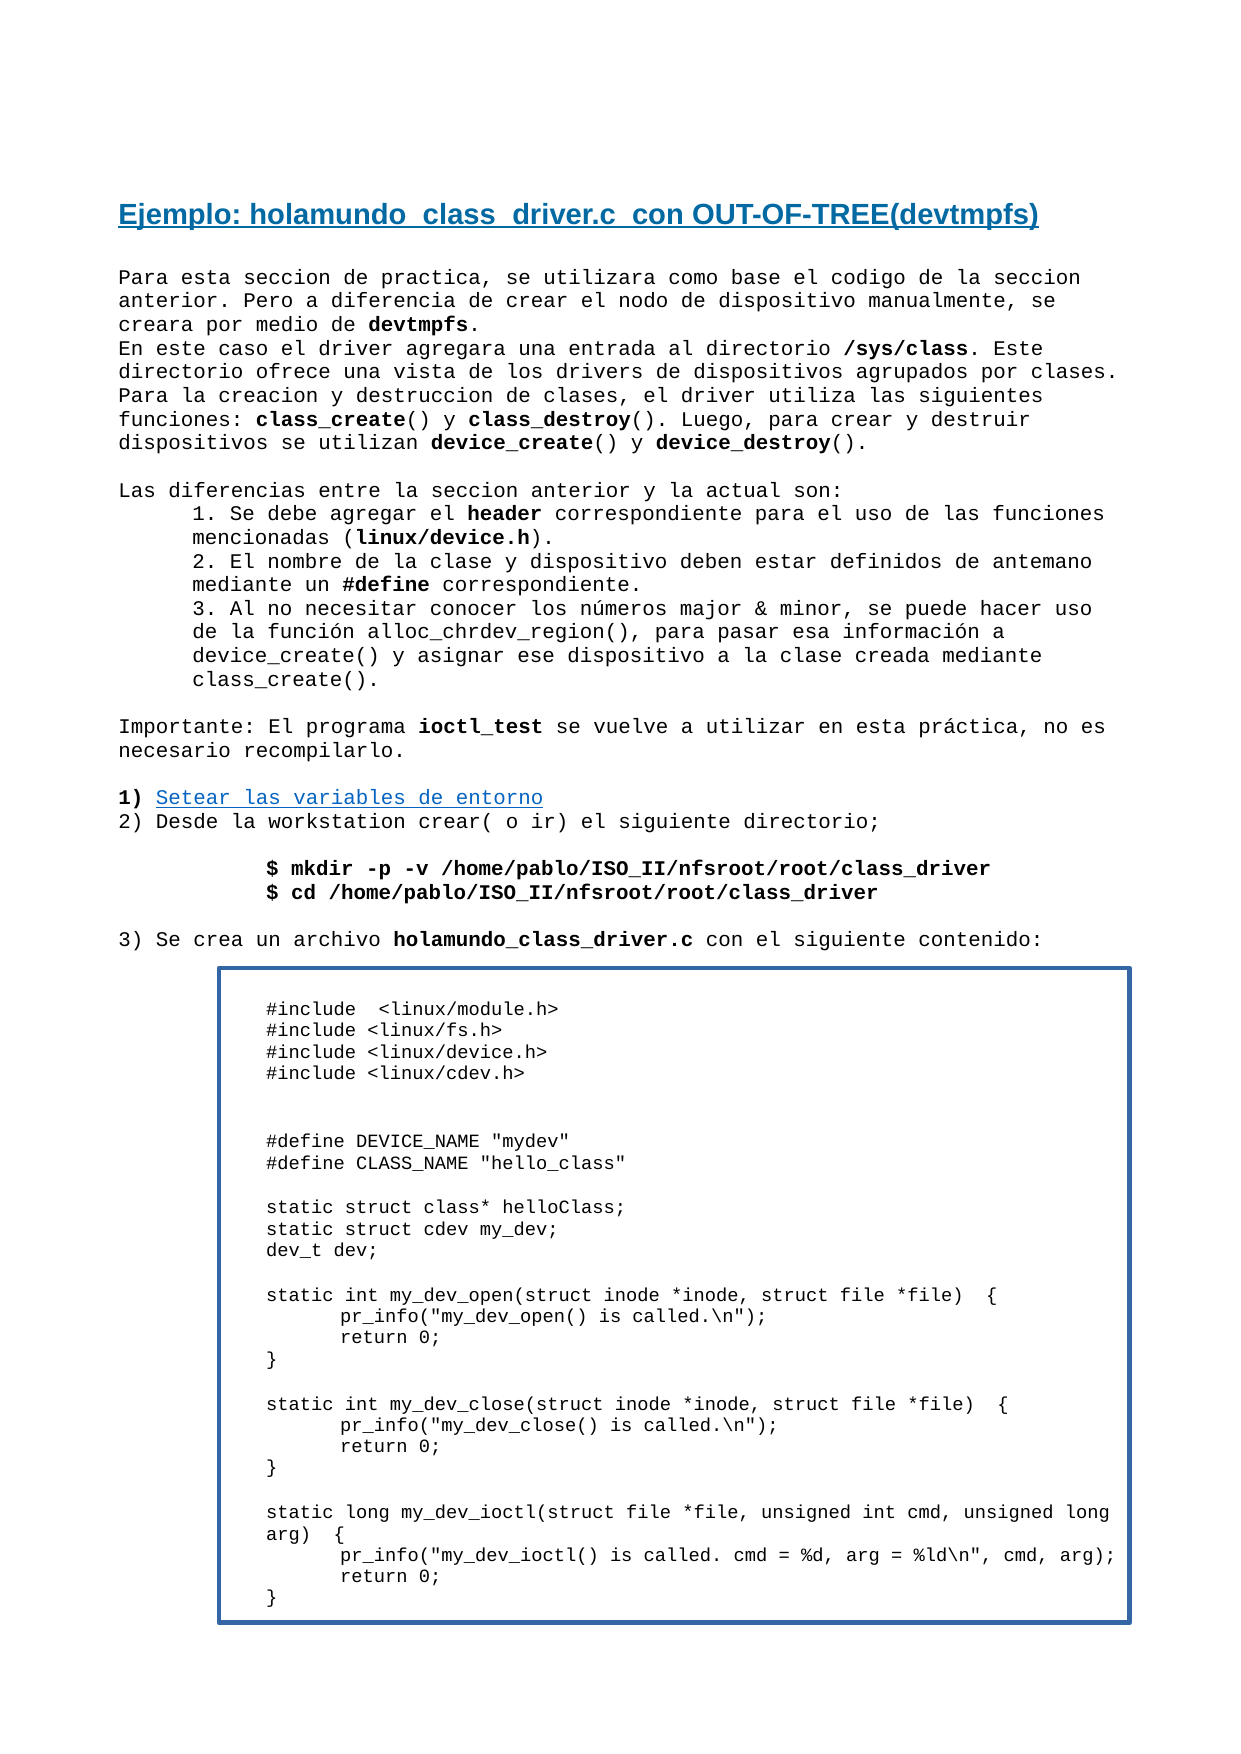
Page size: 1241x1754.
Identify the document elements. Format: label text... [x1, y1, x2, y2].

text pr_info("my_dev_ioctl() is called. cmd = %d, arg = %ld\n", cmd, arg); [266, 1546, 1122, 1567]
text 3. Al no necesitar conocer los números major & minor, se puede hacer uso de la función alloc_chrdev_region(), para pasar esa información a device_create() y asignar ese dispositivo a la clase creada mediante class_create(). [192, 598, 1122, 692]
text #define DEVICE_NAME "mydev" [266, 1132, 1122, 1153]
text 3) Se crea un archivo holamundo_class_driver.c con el siguiente contenido: [118, 929, 1122, 953]
text static int my_dev_open(struct inode *inode, struct file *file) { [266, 1286, 1122, 1307]
text return 0; [266, 1567, 1122, 1588]
text static long my_dev_ioctl(struct file *file, unsigned int cmd, unsigned long arg) { [266, 1503, 1122, 1546]
text #include <linux/device.h> [266, 1042, 1122, 1064]
text static struct class* helloClass; [266, 1198, 1122, 1219]
subtitle Ejemplo: holamundo_class_driver.c con OUT-OF-TREE(devtmpfs) [118, 197, 1122, 231]
text dev_t dev; [266, 1241, 1122, 1262]
text 2) Desde la workstation crear( o ir) el siguiente directorio; [118, 811, 1122, 834]
text return 0; [266, 1437, 1122, 1458]
text 1. Se debe agregar el header correspondiente para el uso de las funciones [192, 503, 1122, 527]
text pr_info("my_dev_close() is called.\n"); [266, 1416, 1122, 1437]
text } [266, 1588, 1122, 1609]
text Las diferencias entre la seccion anterior y la actual son: [118, 480, 1122, 503]
text #include <linux/module.h> [266, 1000, 1122, 1021]
text static struct cdev my_dev; [266, 1219, 1122, 1241]
text return 0; [266, 1328, 1122, 1349]
text $ cd /home/pablo/ISO_II/nfsroot/root/class_driver [266, 882, 1122, 905]
text Para esta seccion de practica, se utilizara como base el codigo de la seccion anterior. Pero a diferencia de crear el nodo de dispositivo manualmente, se creara por medio de devtmpfs. [118, 267, 1122, 338]
text 2. El nombre de la clase y dispositivo deben estar definidos de antemano mediante un #define correspondiente. [192, 551, 1122, 598]
text #define CLASS_NAME "hello_class" [266, 1153, 1122, 1175]
text mencionadas (linux/device.h). [192, 527, 1122, 551]
text #include <linux/cdev.h> [266, 1064, 1122, 1085]
text static int my_dev_close(struct inode *inode, struct file *file) { [266, 1394, 1122, 1416]
text } [266, 1349, 1122, 1371]
text } [266, 1458, 1122, 1479]
text En este caso el driver agregara una entrada al directorio /sys/class. Este directorio ofrece una vista de los drivers de dispositivos agrupados por clases. [118, 338, 1122, 385]
text pr_info("my_dev_open() is called.\n"); [266, 1307, 1122, 1328]
text Para la creacion y destruccion de clases, el driver utiliza las siguientes funciones: class_create() y class_destroy(). Luego, para crear y destruir dispositivos se utilizan device_create() y device_destroy(). [118, 385, 1122, 456]
text 1) Setear las variables de entorno [118, 787, 1122, 811]
text $ mkdir -p -v /home/pablo/ISO_II/nfsroot/root/class_driver [266, 858, 1122, 882]
text #include <linux/fs.h> [266, 1021, 1122, 1042]
text Importante: El programa ioctl_test se vuelve a utilizar en esta práctica, no es necesario recompilarlo. [118, 716, 1122, 763]
